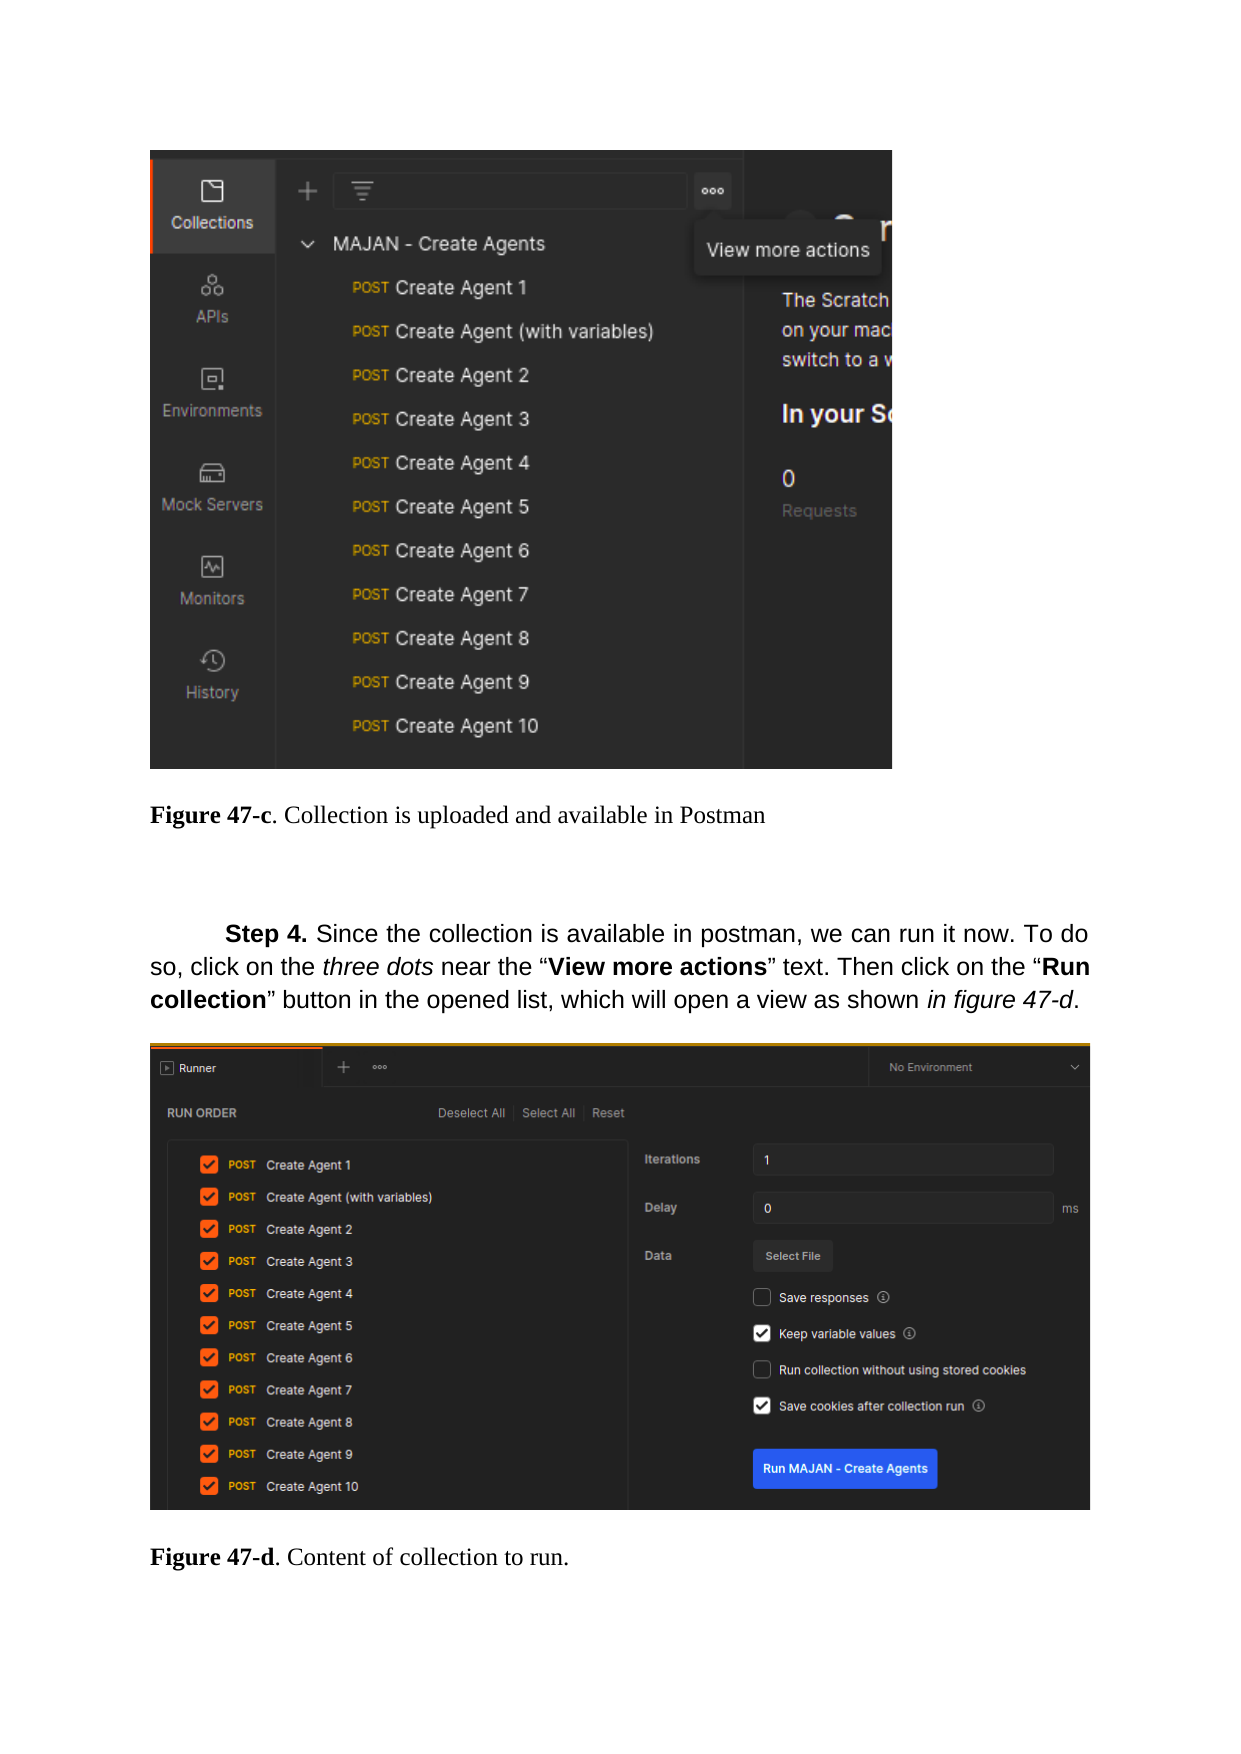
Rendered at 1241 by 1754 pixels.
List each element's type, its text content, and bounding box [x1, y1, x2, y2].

picture [150, 150, 893, 769]
picture [150, 1043, 1091, 1510]
text Figure 47-d. Content of collection to run. [150, 1542, 1090, 1570]
text Step 4. Since the collection is available in postman, we can run it now. To do so, click on the three dots near the “View more actions” text. Then click on the “Run collection” button in the opened list, which will open a view as shown in figure 47-d. [150, 919, 1090, 1014]
text Figure 47-c. Collection is uploaded and available in Postman [150, 800, 1090, 829]
